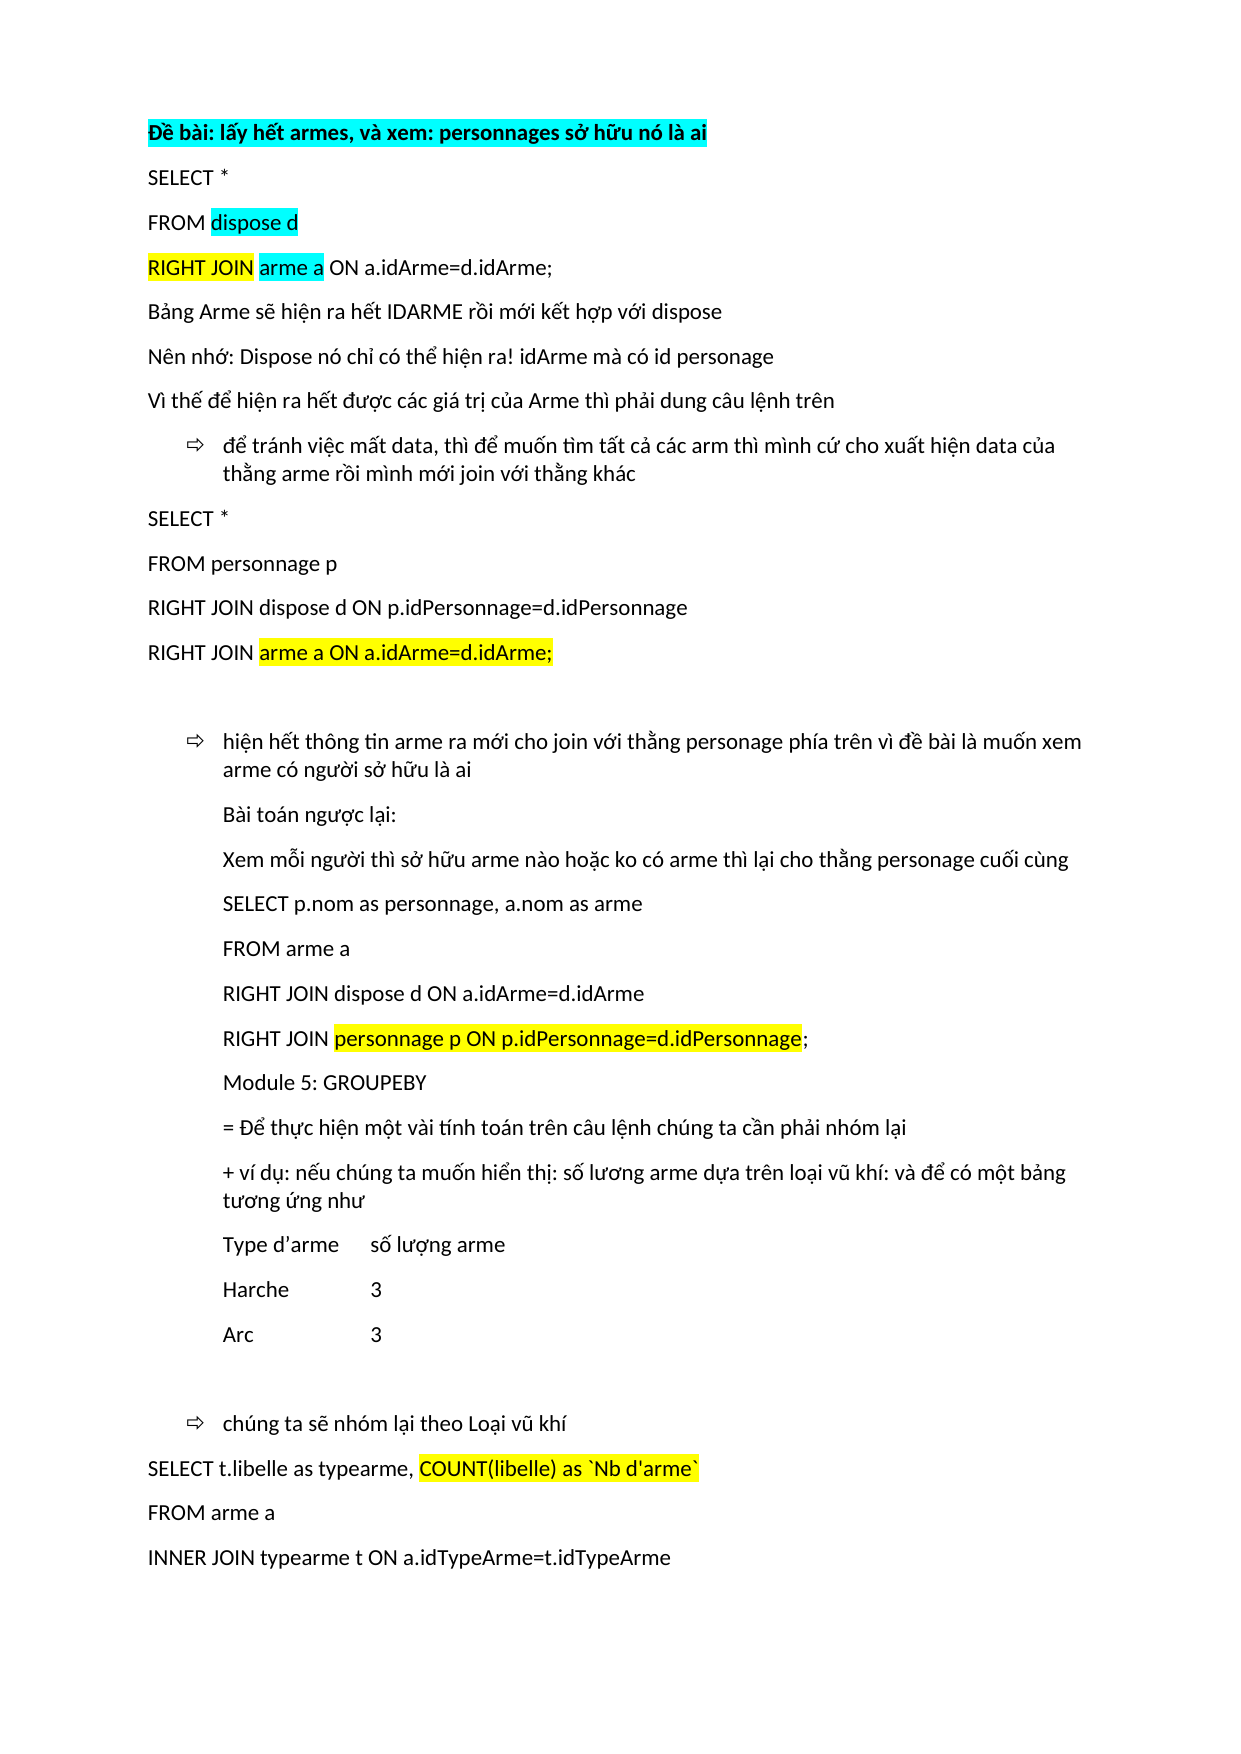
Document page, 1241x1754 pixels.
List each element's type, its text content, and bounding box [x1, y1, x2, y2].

list chúng ta sẽ nhóm lại theo Loại vũ khí [185, 1409, 1093, 1437]
text INNER JOIN typearme t ON a.idTypeArme=t.idTypeArme [148, 1543, 1093, 1571]
text SELECT * [148, 163, 1093, 191]
text FROM dispose d [148, 208, 1093, 236]
list = Để thực hiện một vài tính toán trên câu lệnh chúng ta cần phải nhóm lại [223, 1113, 1093, 1141]
text FROM arme a [148, 1498, 1093, 1527]
list Harche 3 [223, 1275, 1093, 1303]
text Đề bài: lấy hết armes, và xem: personnages sở hữu nó là ai [148, 118, 1093, 147]
text RIGHT JOIN dispose d ON p.idPersonnage=d.idPersonnage [148, 593, 1093, 621]
text Nên nhớ: Dispose nó chỉ có thể hiện ra! idArme mà có id personage [148, 342, 1093, 370]
list FROM arme a [223, 934, 1093, 962]
text SELECT t.libelle as typearme, COUNT(libelle) as `Nb d'arme` [148, 1454, 1093, 1482]
text FROM personnage p [148, 549, 1093, 577]
text RIGHT JOIN arme a ON a.idArme=d.idArme; [148, 253, 1093, 281]
list + ví dụ: nếu chúng ta muốn hiển thị: số lương arme dựa trên loại vũ khí: và để có một bảng tương ứng như [223, 1158, 1093, 1214]
text Vì thế để hiện ra hết được các giá trị của Arme thì phải dung câu lệnh trên [148, 387, 1093, 415]
list Arc 3 [223, 1320, 1093, 1348]
text Bảng Arme sẽ hiện ra hết IDARME rồi mới kết hợp với dispose [148, 297, 1093, 325]
list Xem mỗi người thì sở hữu arme nào hoặc ko có arme thì lại cho thằng personage cuối cùng [223, 845, 1093, 873]
list RIGHT JOIN personnage p ON p.idPersonnage=d.idPersonnage; [223, 1024, 1093, 1052]
text RIGHT JOIN arme a ON a.idArme=d.idArme; [148, 638, 1093, 666]
list để tránh việc mất data, thì để muốn tìm tất cả các arm thì mình cứ cho xuất hiện data của thằng arme rồi mình mới join với thằng khác [185, 431, 1093, 487]
list SELECT p.nom as personnage, a.nom as arme [223, 889, 1093, 918]
list Type d’arme số lượng arme [223, 1230, 1093, 1258]
list hiện hết thông tin arme ra mới cho join với thằng personage phía trên vì đề bài là muốn xem arme có người sở hữu là ai [185, 727, 1093, 783]
text SELECT * [148, 504, 1093, 532]
list RIGHT JOIN dispose d ON a.idArme=d.idArme [223, 979, 1093, 1007]
list Module 5: GROUPEBY [223, 1068, 1093, 1096]
list Bài toán ngược lại: [223, 800, 1093, 828]
